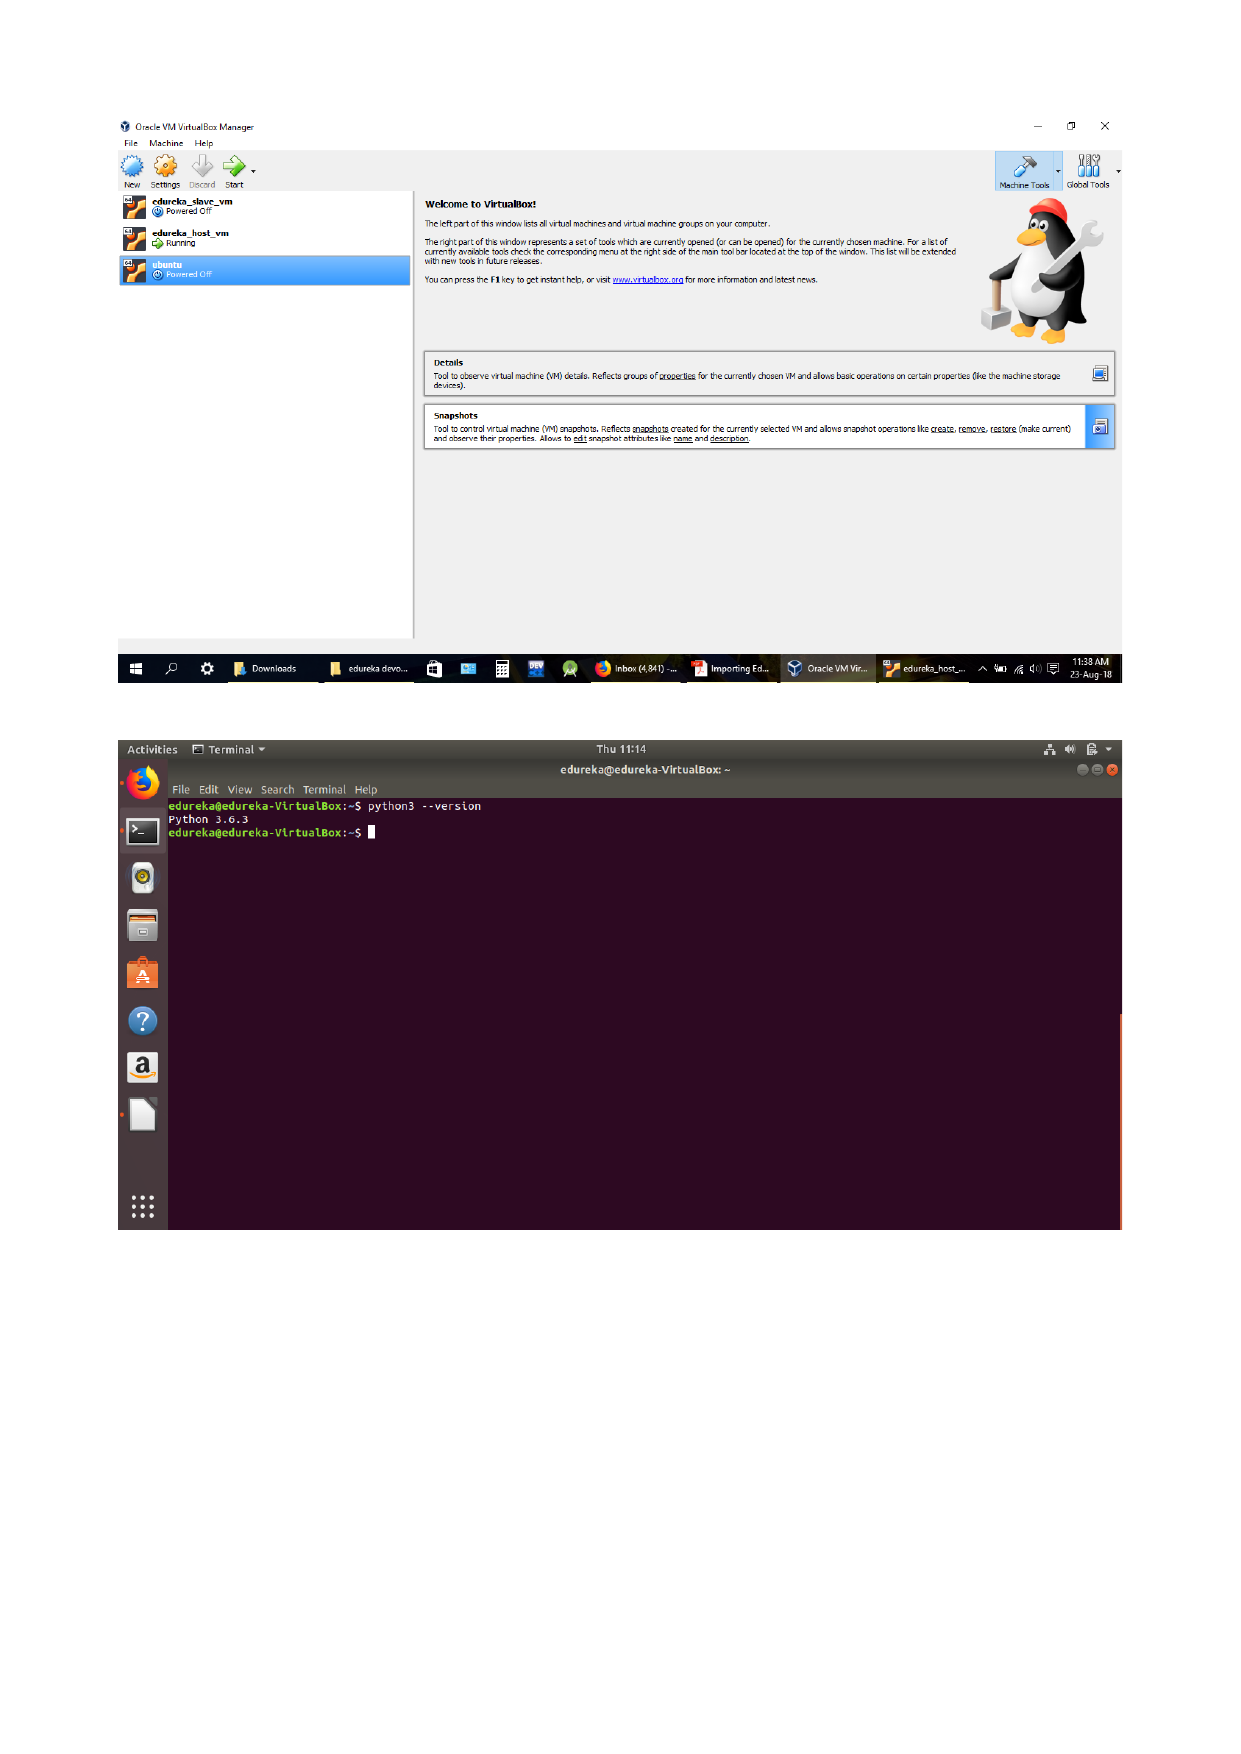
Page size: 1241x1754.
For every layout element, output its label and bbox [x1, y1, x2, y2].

picture [118, 118, 1123, 683]
picture [118, 740, 1123, 1230]
